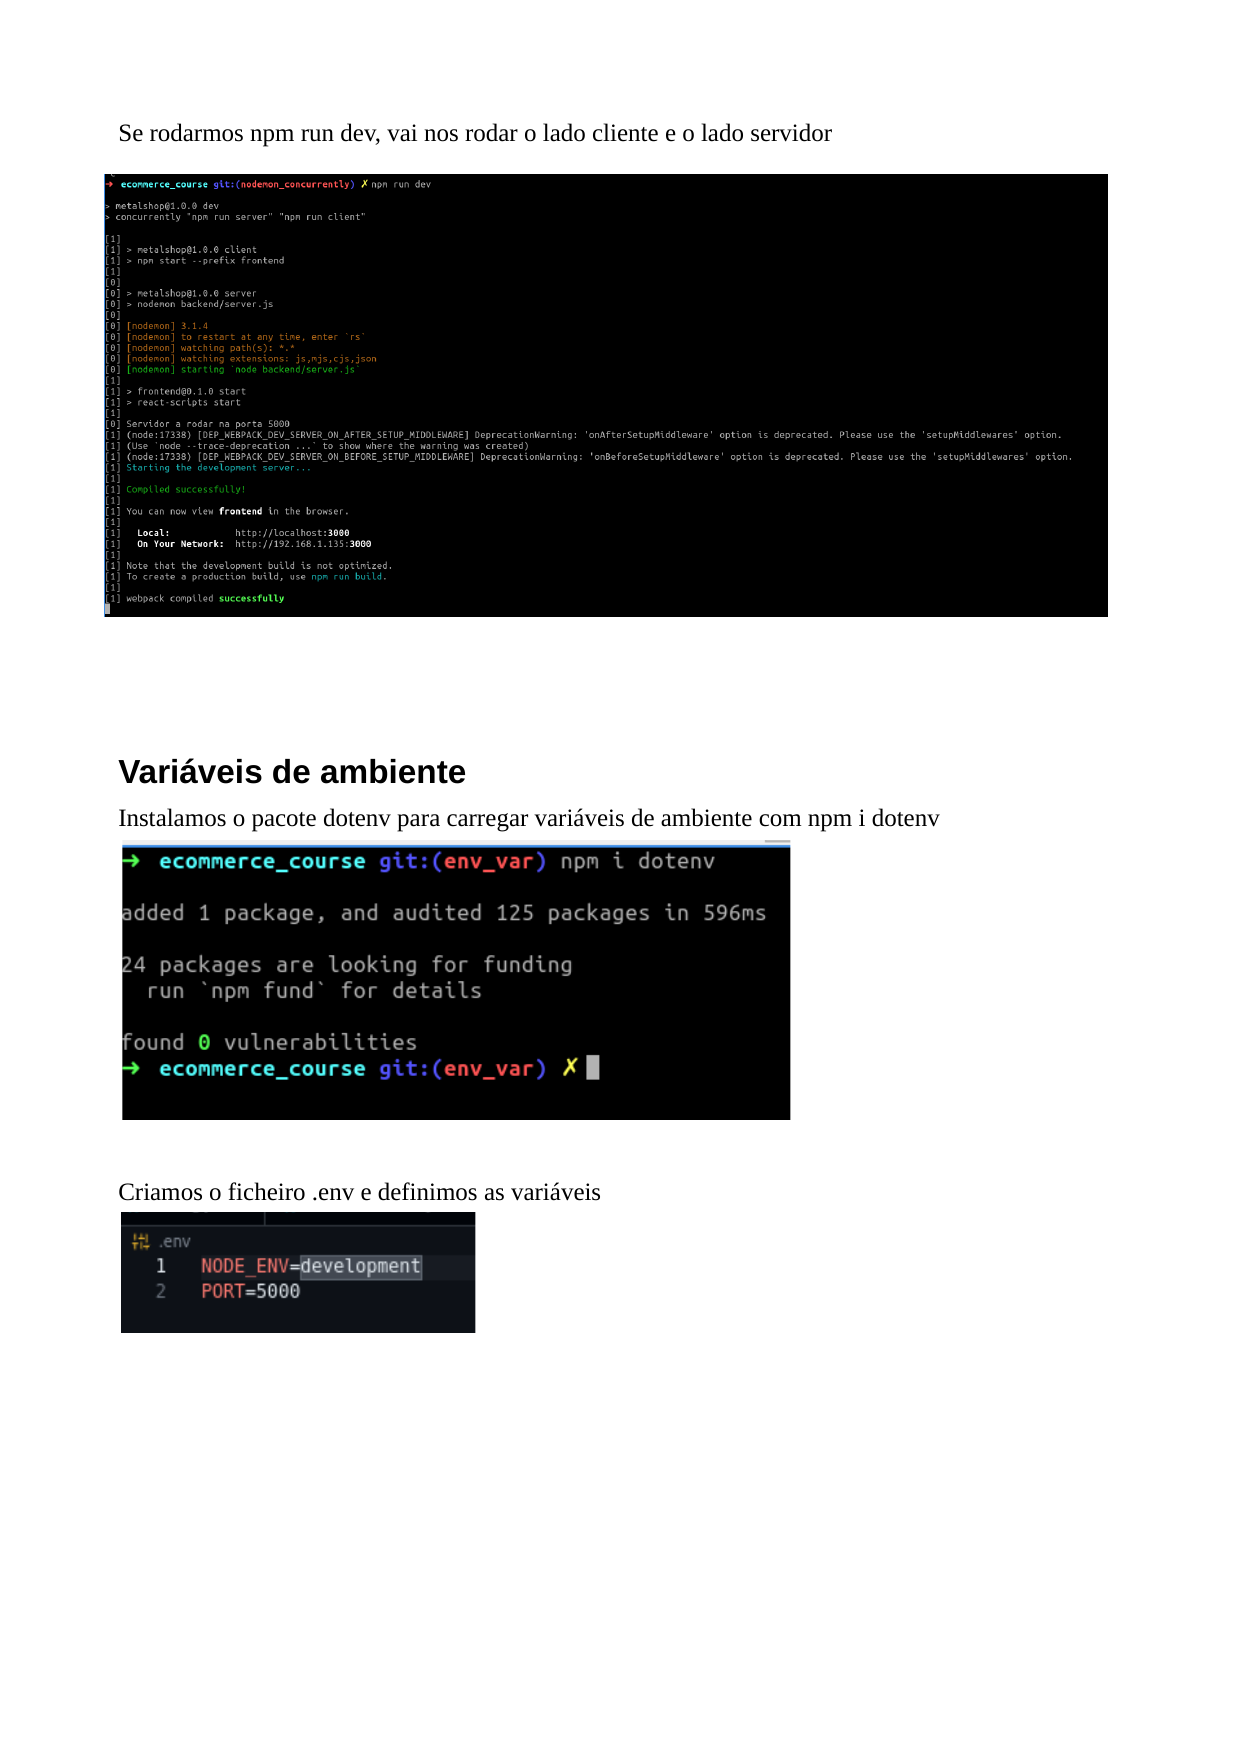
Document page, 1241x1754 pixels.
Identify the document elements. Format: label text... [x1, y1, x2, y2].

subtitle Variáveis de ambiente [118, 752, 1122, 791]
text Se rodarmos npm run dev, vai nos rodar o lado cliente e o lado servidor [118, 118, 1122, 147]
picture [122, 840, 791, 1120]
picture [121, 1212, 476, 1333]
text Criamos o ficheiro .env e definimos as variáveis [118, 1177, 1122, 1206]
text Instalamos o pacote dotenv para carregar variáveis de ambiente com npm i dotenv [118, 803, 1122, 832]
picture [104, 174, 1108, 617]
